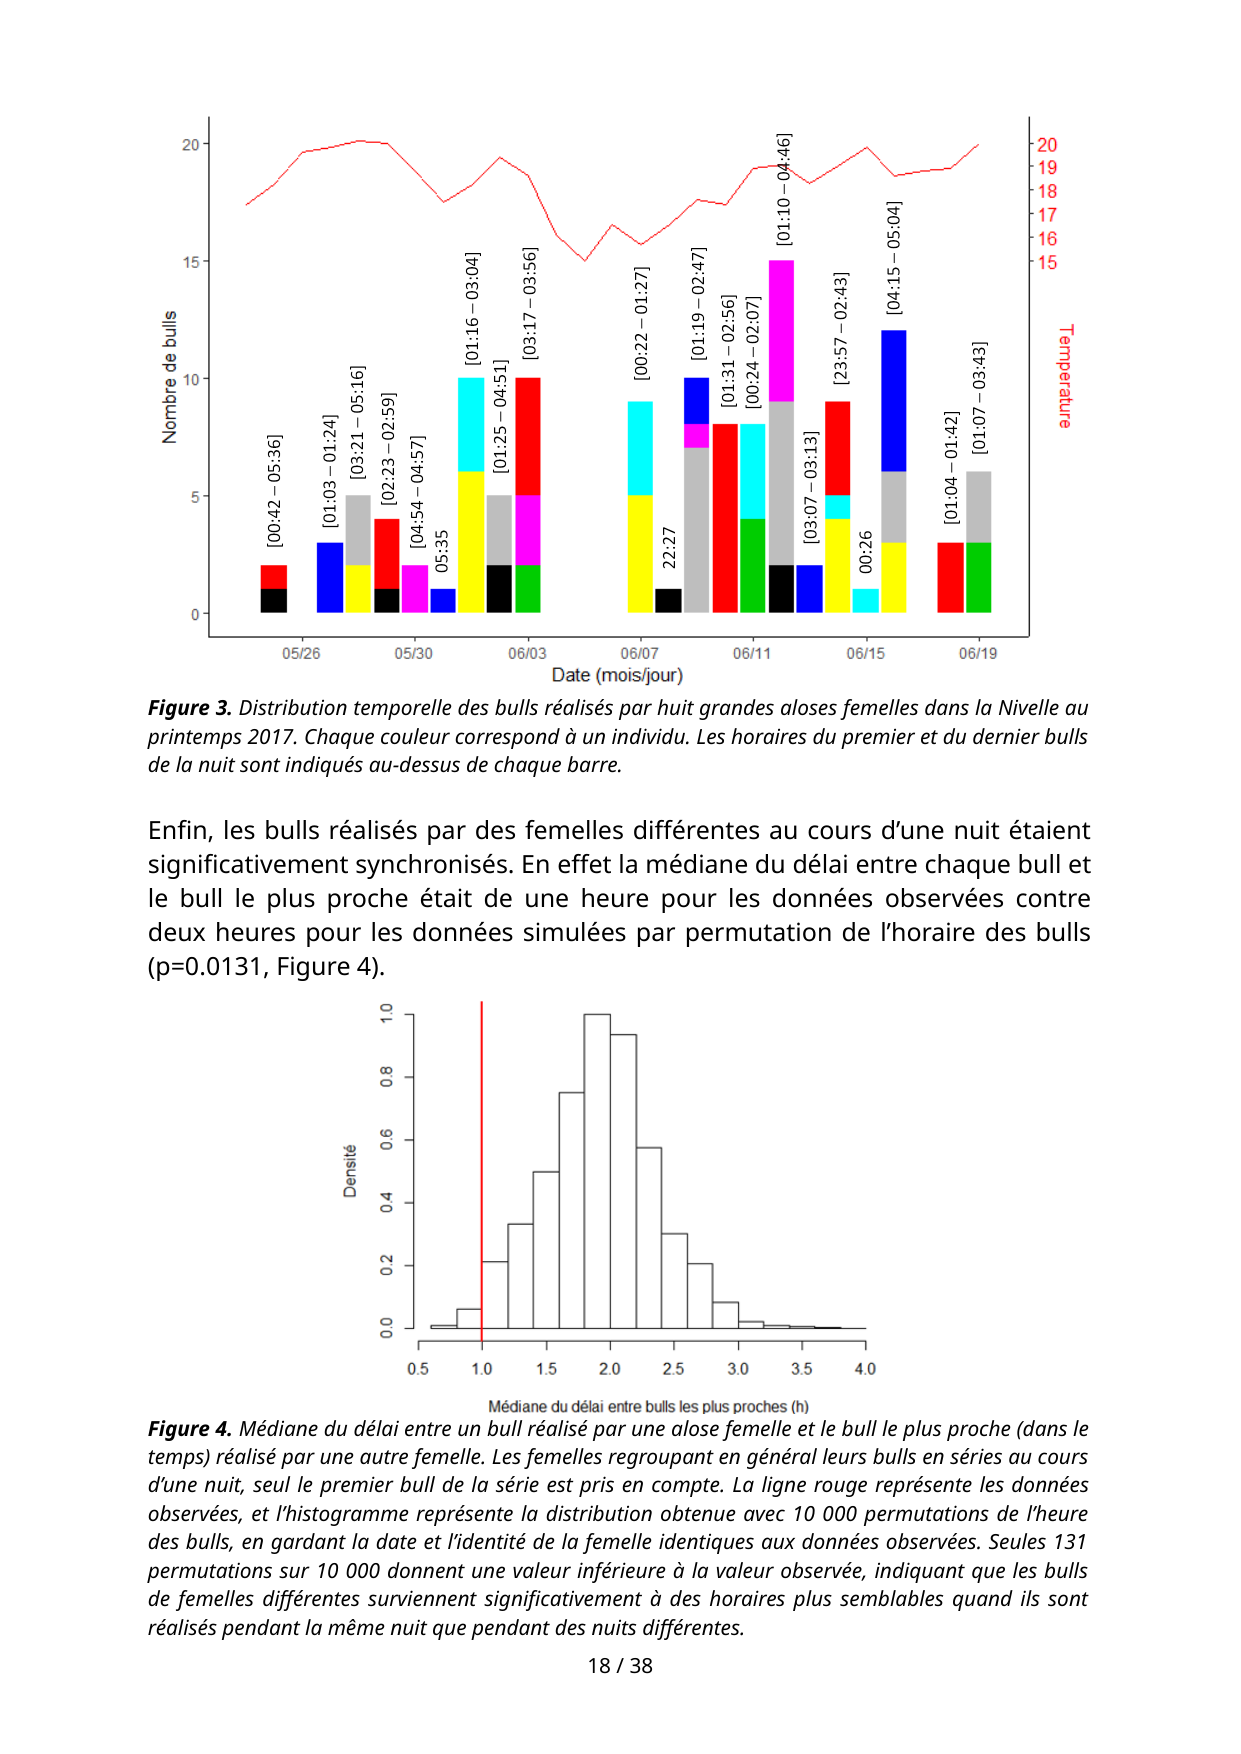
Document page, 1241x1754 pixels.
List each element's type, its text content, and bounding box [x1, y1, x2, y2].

text Figure 3. Distribution temporelle des bulls réalisés par huit grandes aloses femelles dans la Nivelle au printemps 2017. Chaque couleur correspond à un individu. Les horaires du premier et du dernier bulls de la nuit sont indiqués au-dessus de chaque barre. [148, 108, 1093, 779]
text Figure 4. Médiane du délai entre un bull réalisé par une alose femelle et le bull le plus proche (dans le temps) réalisé par une autre femelle. Les femelles regroupant en général leurs bulls en séries au cours d’une nuit, seul le premier bull de la série est pris en compte. La ligne rouge représente les données observées, et l’histogramme représente la distribution obtenue avec 10 000 permutations de l’heure des bulls, en gardant la date et l’identité de la femelle identiques aux données observées. Seules 131 permutations sur 10 000 donnent une valeur inférieure à la valeur observée, indiquant que les bulls de femelles différentes surviennent significativement à des horaires plus semblables quand ils sont réalisés pendant la même nuit que pendant des nuits différentes. [148, 983, 1093, 1641]
text Enfin, les bulls réalisés par des femelles différentes au cours d’une nuit étaient significativement synchronisés. En effet la médiane du délai entre chaque bull et le bull le plus proche était de une heure pour les données observées contre deux heures pour les données simulées par permutation de l’horaire des bulls (p=0.0131, Figure 4). [148, 813, 1093, 983]
